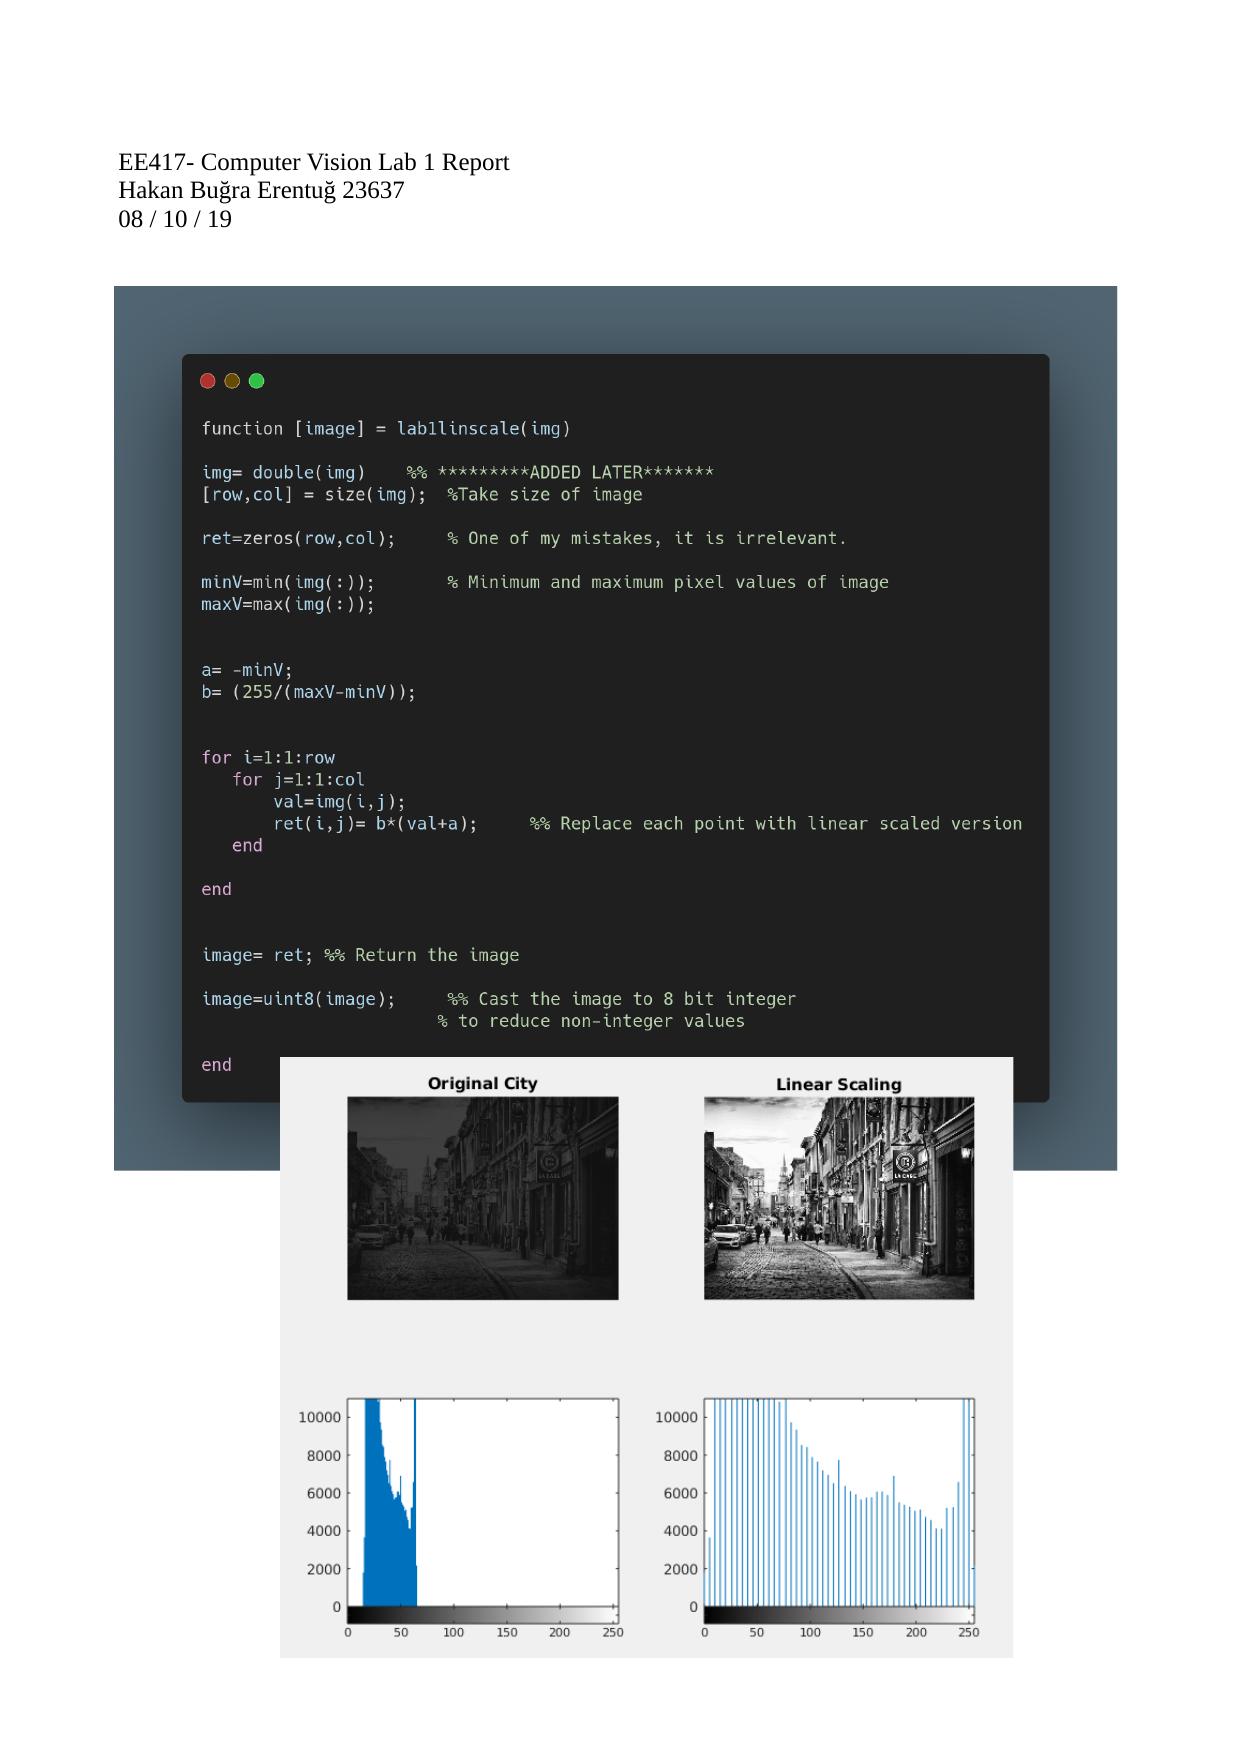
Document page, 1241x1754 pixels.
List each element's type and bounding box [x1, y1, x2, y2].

picture [113, 285, 1118, 1658]
